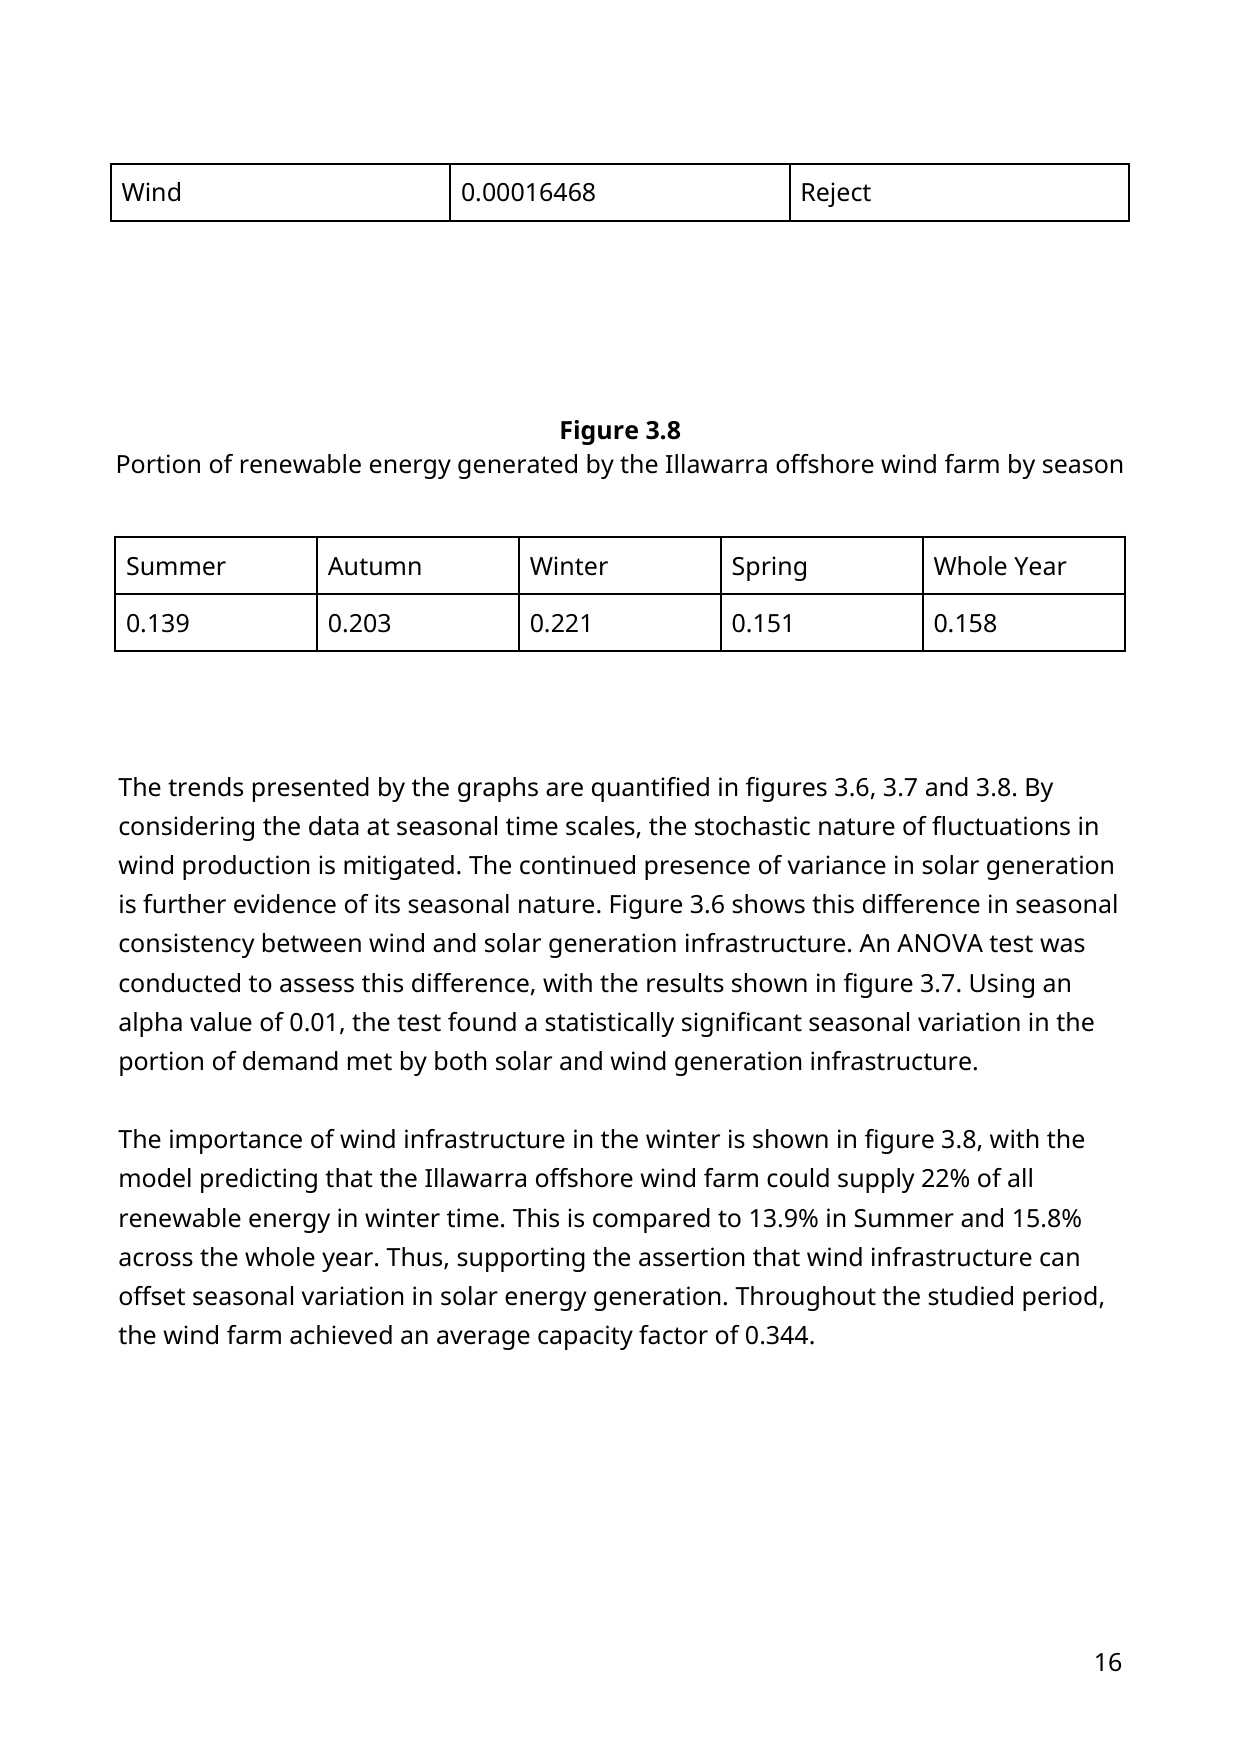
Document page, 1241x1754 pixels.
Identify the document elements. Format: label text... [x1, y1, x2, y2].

table_cell [101, 152, 1139, 402]
table_cell 0.00016468 [451, 165, 789, 219]
table_cell Wind [112, 165, 449, 219]
table_header Whole Year [924, 538, 1124, 593]
table_header Spring [722, 538, 922, 593]
table_cell 0.151 [722, 595, 922, 650]
table_cell Reject [791, 165, 1128, 219]
table_header Autumn [318, 538, 518, 593]
table_header Summer [116, 538, 316, 593]
table_header Winter [520, 538, 720, 593]
table_cell 0.158 [924, 595, 1124, 650]
table_cell 0.203 [318, 595, 518, 650]
text The importance of wind infrastructure in the winter is shown in figure 3.8, with the model predicting that the Illawarra offshore wind farm could supply 22% of all renewable energy in winter time. This is compared to 13.9% in Summer and 15.8% across the whole year. Thus, supporting the assertion that wind infrastructure can offset seasonal variation in solar energy generation. Throughout the studied period, the wind farm achieved an average capacity factor of 0.344. [118, 1122, 1122, 1352]
table_cell 0.221 [520, 595, 720, 650]
table_cell 0.139 [116, 595, 316, 650]
text The trends presented by the graphs are quantified in figures 3.6, 3.7 and 3.8. By considering the data at seasonal time scales, the stochastic nature of fluctuations in wind production is mitigated. The continued presence of variance in solar generation is further evidence of its seasonal nature. Figure 3.6 shows this difference in seasonal consistency between wind and solar generation infrastructure. An ANOVA test was conducted to assess this difference, with the results shown in figure 3.7. Using an alpha value of 0.01, the test found a statistically significant seasonal variation in the portion of demand met by both solar and wind generation infrastructure. [118, 769, 1122, 1078]
table_cell Figure 3.8 Portion of renewable energy generated by the Illawarra offshore wind farm by season [101, 402, 1139, 491]
table_cell [101, 491, 1139, 730]
